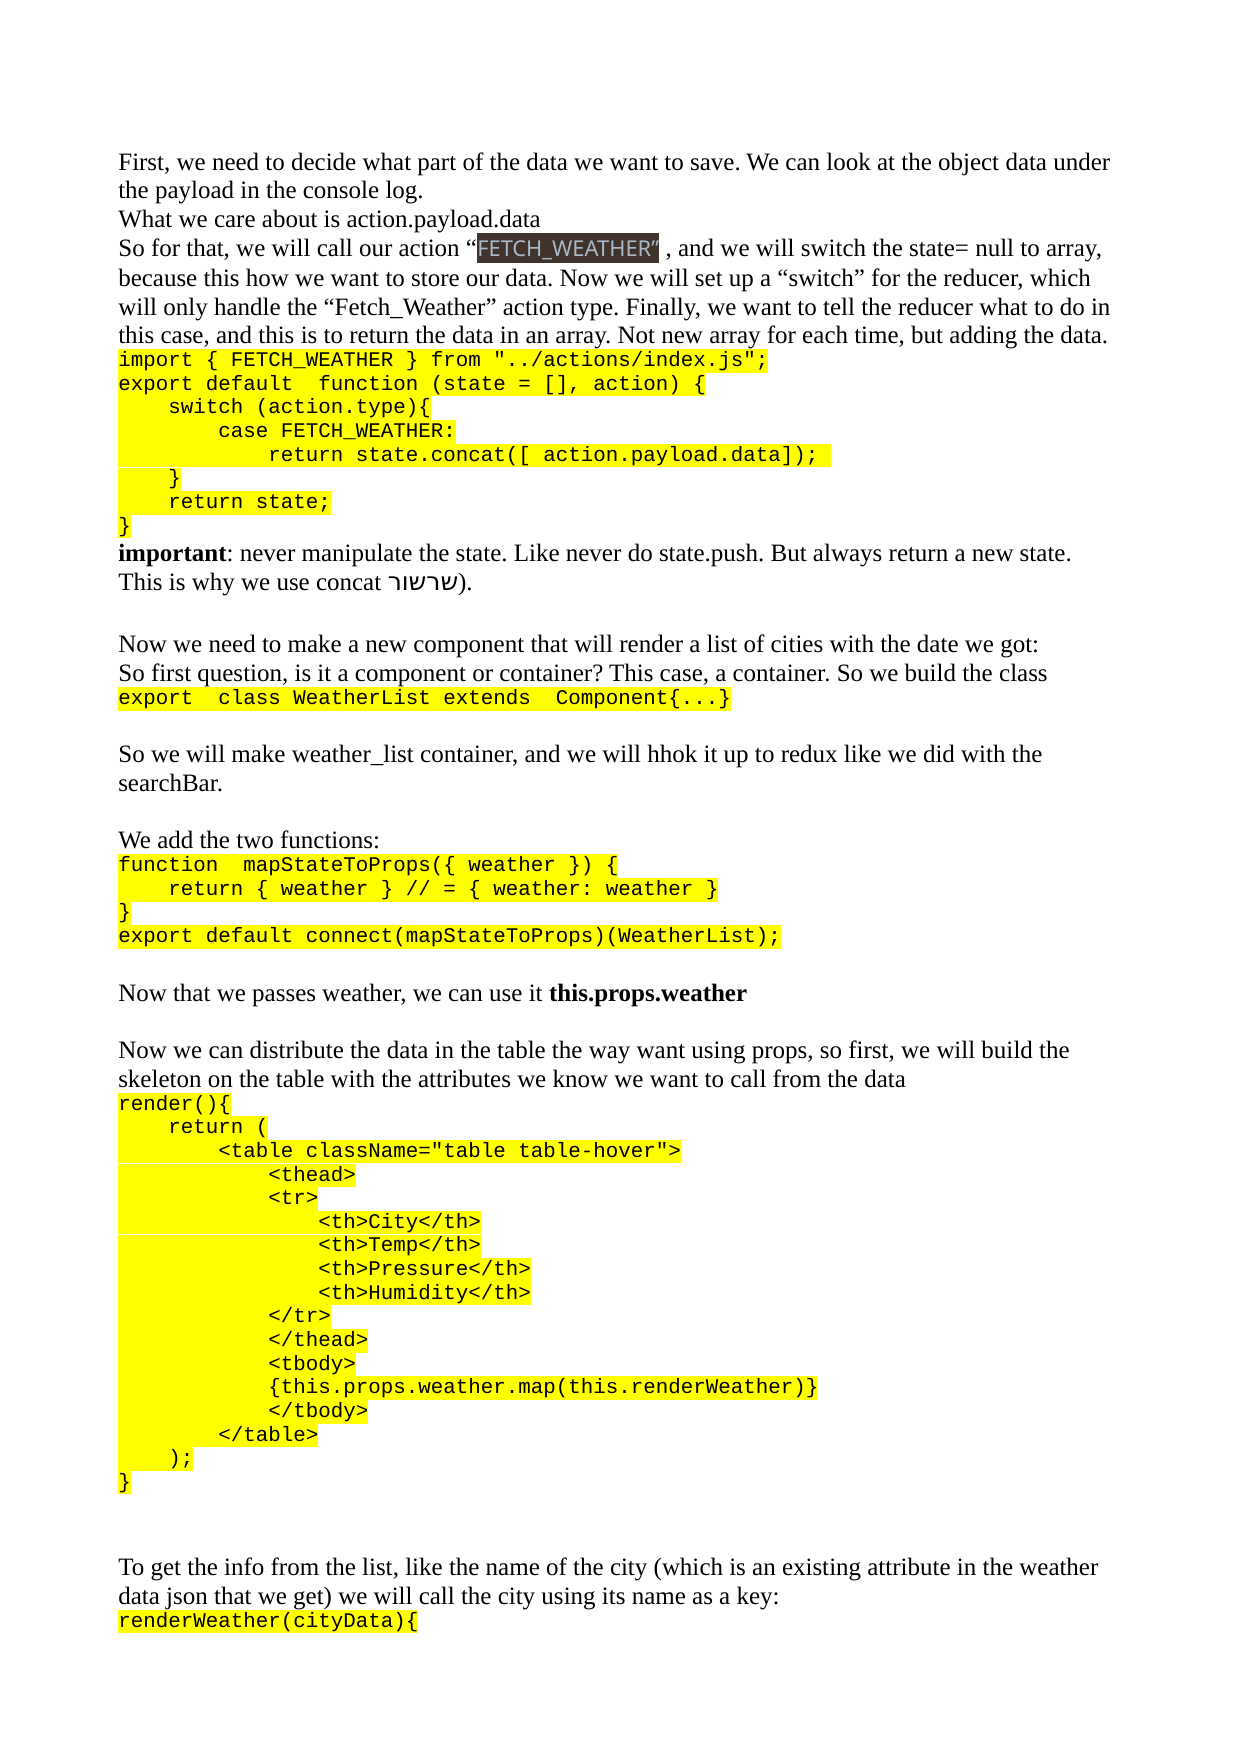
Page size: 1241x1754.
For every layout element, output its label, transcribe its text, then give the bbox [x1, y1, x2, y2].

text render(){ [118, 1093, 1122, 1116]
text export class WeatherList extends Component{...} [118, 687, 1122, 711]
text switch (action.type){ [118, 396, 1122, 420]
text </thead> [118, 1329, 1122, 1353]
text } [118, 1471, 1122, 1494]
text return state.concat([ action.payload.data]); [118, 444, 1122, 467]
text Now we can distribute the data in the table the way want using props, so first, we will build the skeleton on the table with the attributes we know we want to call from the data [118, 1035, 1122, 1093]
text return ( [118, 1116, 1122, 1140]
text </table> [118, 1424, 1122, 1447]
text export default function (state = [], action) { [118, 373, 1122, 396]
text </tr> [118, 1305, 1122, 1329]
text First, we need to decide what part of the data we want to save. We can look at the object data under the payload in the console log. [118, 147, 1122, 204]
text } [118, 515, 1122, 538]
text <th>Pressure</th> [118, 1258, 1122, 1282]
text function mapStateToProps({ weather }) { [118, 854, 1122, 878]
text import { FETCH_WEATHER } from "../actions/index.js"; [118, 349, 1122, 373]
text So first question, is it a component or container? This case, a container. So we build the class [118, 658, 1122, 687]
text <th>Temp</th> [118, 1234, 1122, 1258]
text } [118, 467, 1122, 491]
text <th>City</th> [118, 1211, 1122, 1234]
text ); [118, 1447, 1122, 1471]
text <table className="table table-hover"> [118, 1140, 1122, 1163]
text <tbody> [118, 1353, 1122, 1376]
text To get the info from the list, like the name of the city (which is an existing attribute in the weather data json that we get) we will call the city using its name as a key: [118, 1552, 1122, 1609]
text {this.props.weather.map(this.renderWeather)} [118, 1376, 1122, 1400]
text <th>Humidity</th> [118, 1282, 1122, 1305]
text } [118, 902, 1122, 925]
text return { weather } // = { weather: weather } [118, 878, 1122, 902]
text So we will make weather_list container, and we will hhok it up to redux like we did with the searchBar. [118, 739, 1122, 797]
text renderWeather(cityData){ [118, 1609, 1122, 1633]
text Now we need to make a new component that will render a list of cities with the date we got: [118, 629, 1122, 658]
text </tbody> [118, 1400, 1122, 1424]
text Now that we passes weather, we can use it this.props.weather [118, 978, 1122, 1006]
text <thead> [118, 1163, 1122, 1187]
text return state; [118, 491, 1122, 515]
text important: never manipulate the state. Like never do state.push. But always return a new state. This is why we use concat שרשור). [118, 538, 1122, 601]
text <tr> [118, 1187, 1122, 1211]
text export default connect(mapStateToProps)(WeatherList); [118, 925, 1122, 949]
text We add the two functions: [118, 826, 1122, 854]
text case FETCH_WEATHER: [118, 420, 1122, 444]
text So for that, we will call our action “FETCH_WEATHER” , and we will switch the state= null to array, because this how we want to store our data. Now we will set up a “switch” for the reducer, which will only handle the “Fetch_Weather” action type. Finally, we want to tell the reducer what to do in this case, and this is to return the data in an array. Not new array for each time, but adding the data. [118, 233, 1122, 349]
text What we care about is action.payload.data [118, 204, 1122, 233]
